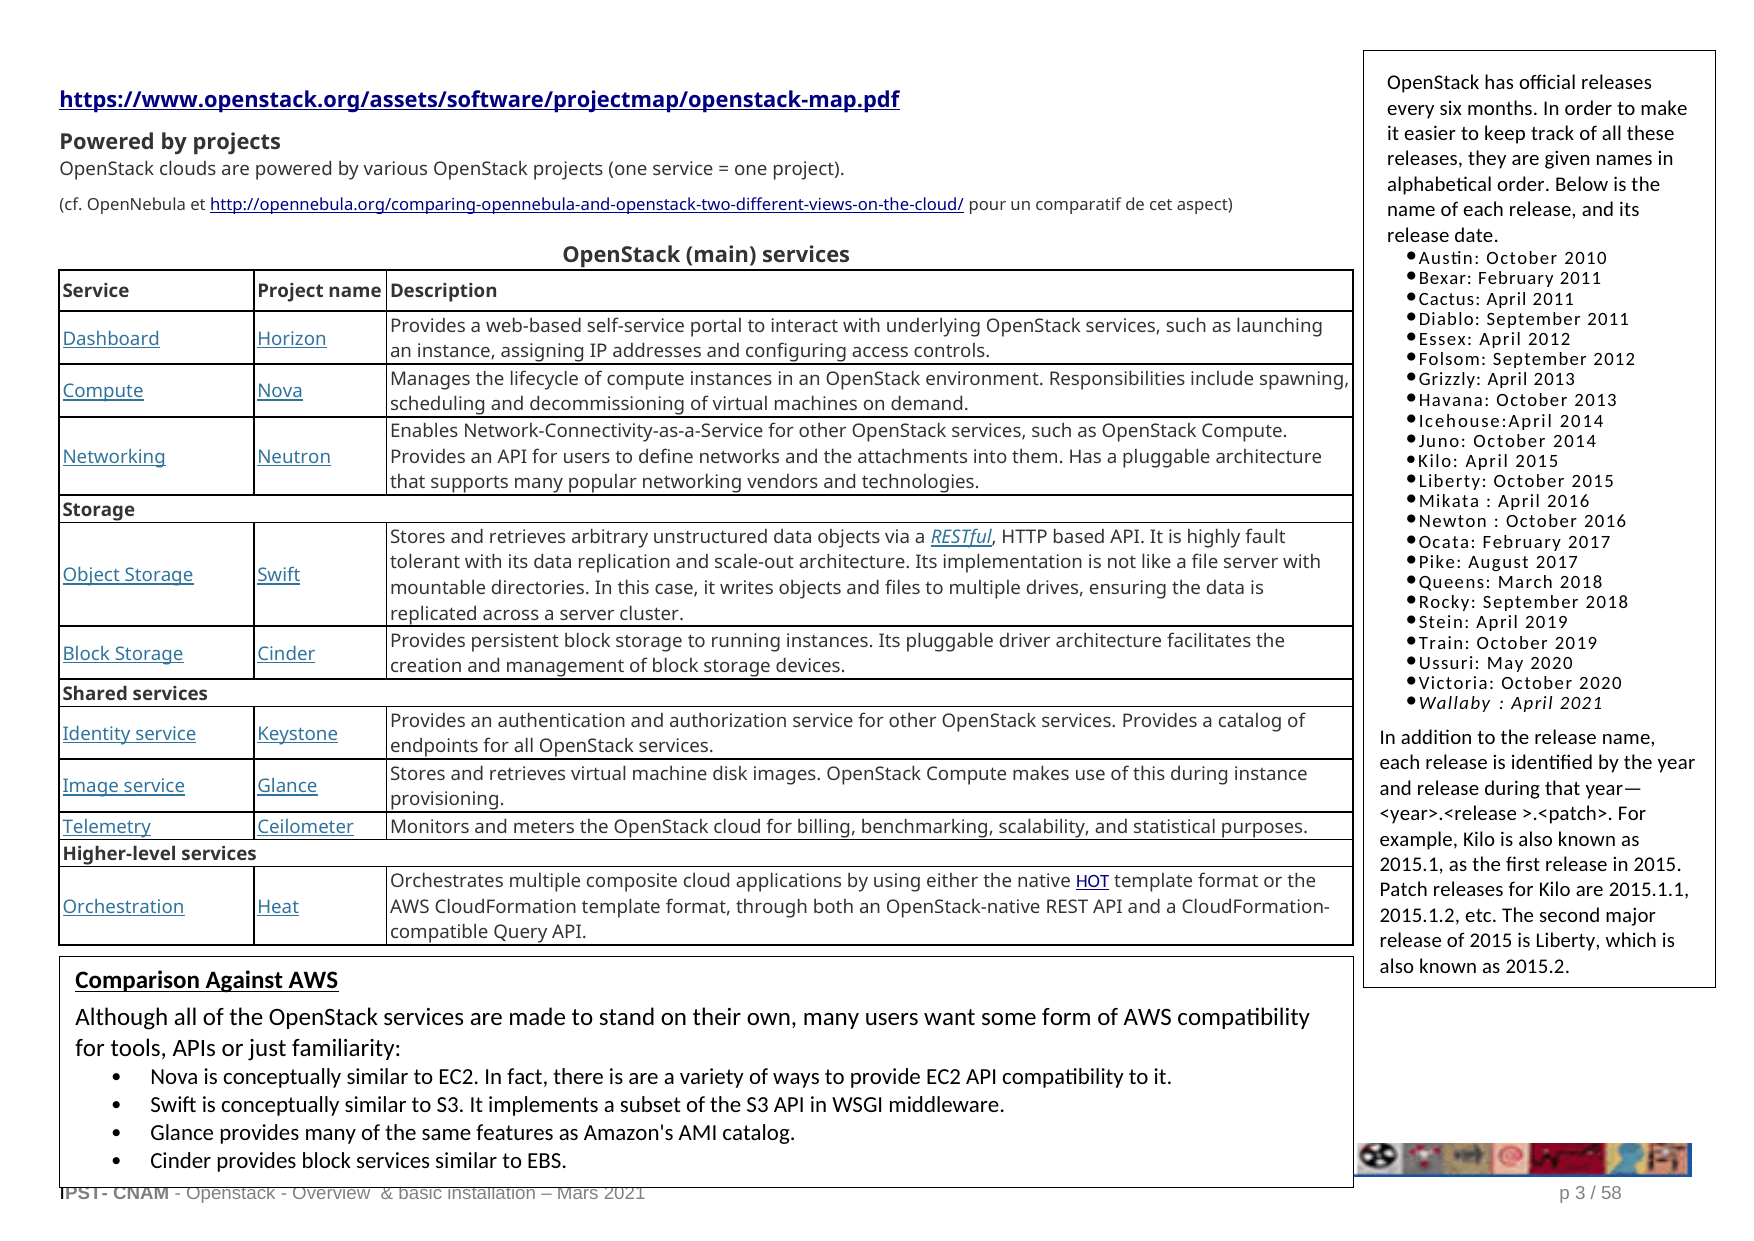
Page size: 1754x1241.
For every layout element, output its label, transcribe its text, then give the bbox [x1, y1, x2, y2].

text OpenStack clouds are powered by various OpenStack projects (one service = one project). [59, 156, 1363, 181]
list Wallaby : April 2021 [1364, 694, 1700, 714]
list Cinder provides block services similar to EBS. [113, 1146, 1338, 1174]
list Liberty: October 2015 [1364, 471, 1700, 492]
list Glance provides many of the same features as Amazon's AMI catalog. [113, 1118, 1338, 1146]
table_cell Orchestration [60, 867, 253, 944]
list Folsom: September 2012 [1364, 349, 1700, 369]
table_cell Manages the lifecycle of compute instances in an OpenStack environment. Responsibilities include spawning, scheduling and decommissioning of virtual machines on demand. [387, 365, 1352, 416]
list Grizzly: April 2013 [1364, 369, 1700, 390]
table_cell Cinder [255, 627, 386, 678]
list Ocata: February 2017 [1364, 532, 1700, 552]
table_cell Keystone [255, 707, 386, 758]
list Cactus: April 2011 [1364, 289, 1700, 309]
text Powered by projects [59, 126, 1363, 156]
table_cell Block Storage [60, 627, 253, 678]
table_cell Nova [255, 365, 386, 416]
table_cell Orchestrates multiple composite cloud applications by using either the native HOT template format or the AWS CloudFormation template format, through both an OpenStack-native REST API and a CloudFormation-compatible Query API. [387, 867, 1352, 944]
table_cell Provides an authentication and authorization service for other OpenStack services. Provides a catalog of endpoints for all OpenStack services. [387, 707, 1352, 758]
table_cell Stores and retrieves virtual machine disk images. OpenStack Compute makes use of this during instance provisioning. [387, 760, 1352, 811]
list Bexar: February 2011 [1364, 268, 1700, 289]
text In addition to the release name, each release is identified by the year and release during that year—<year>.<release >.<patch>. For example, Kilo is also known as 2015.1, as the first release in 2015. Patch releases for Kilo are 2015.1.1, 2015.1.2, etc. The second major release of 2015 is Liberty, which is also known as 2015.2. [1379, 724, 1700, 978]
table_cell Glance [255, 760, 386, 811]
table_cell Telemetry [60, 813, 253, 838]
table_cell Identity service [60, 707, 253, 758]
list Victoria: October 2020 [1364, 673, 1700, 694]
table_cell Monitors and meters the OpenStack cloud for billing, benchmarking, scalability, and statistical purposes. [387, 813, 1352, 838]
table_cell Shared services [60, 680, 1352, 706]
table_cell Swift [255, 523, 386, 625]
list Essex: April 2012 [1364, 329, 1700, 349]
text (cf. OpenNebula et http://opennebula.org/comparing-opennebula-and-openstack-two-different-views-on-the-cloud/ pour un comparatif de cet aspect) [59, 193, 1363, 215]
table_cell Networking [60, 418, 253, 494]
table_cell Higher-level services [60, 840, 1352, 866]
list Ussuri: May 2020 [1364, 653, 1700, 673]
table_cell Project name [255, 271, 386, 310]
text Comparison Against AWS [75, 965, 1338, 995]
list Diablo: September 2011 [1364, 309, 1700, 329]
list Rocky: September 2018 [1364, 593, 1700, 613]
list Mikata : April 2016 [1364, 492, 1700, 512]
table_cell Service [60, 271, 253, 310]
list Newton : October 2016 [1364, 512, 1700, 532]
table_cell Horizon [255, 312, 386, 363]
table_cell Storage [60, 496, 1352, 522]
list Kilo: April 2015 [1364, 451, 1700, 471]
table_cell Compute [60, 365, 253, 416]
table_cell Provides a web-based self-service portal to interact with underlying OpenStack services, such as launching an instance, assigning IP addresses and configuring access controls. [387, 312, 1352, 363]
table_cell Neutron [255, 418, 386, 494]
table_cell Ceilometer [255, 813, 386, 838]
table_cell Dashboard [60, 312, 253, 363]
table_cell Heat [255, 867, 386, 944]
table_cell Object Storage [60, 523, 253, 625]
table_cell Description [387, 271, 1352, 310]
table_cell Enables Network-Connectivity-as-a-Service for other OpenStack services, such as OpenStack Compute. Provides an API for users to define networks and the attachments into them. Has a pluggable architecture that supports many popular networking vendors and technologies. [387, 418, 1352, 494]
text https://www.openstack.org/assets/software/projectmap/openstack-map.pdf [59, 84, 1363, 113]
list Icehouse:April 2014 [1364, 411, 1700, 431]
list Havana: October 2013 [1364, 390, 1700, 411]
list Stein: April 2019 [1364, 613, 1700, 633]
list Nova is conceptually similar to EC2. In fact, there is are a variety of ways to provide EC2 API compatibility to it. [113, 1062, 1338, 1090]
table_cell Provides persistent block storage to running instances. Its pluggable driver architecture facilitates the creation and management of block storage devices. [387, 627, 1352, 678]
list Austin: October 2010 [1364, 247, 1700, 268]
text Although all of the OpenStack services are made to stand on their own, many users want some form of AWS compatibility for tools, APIs or just familiarity: [75, 1001, 1338, 1062]
table_header OpenStack (main) services [59, 239, 1353, 269]
text OpenStack has official releases every six months. In order to make it easier to keep track of all these releases, they are given names in alphabetical order. Below is the name of each release, and its release date. [1387, 69, 1700, 247]
table_cell Image service [60, 760, 253, 811]
list Pike: August 2017 [1364, 552, 1700, 572]
list Swift is conceptually similar to S3. It implements a subset of the S3 API in WSGI middleware. [113, 1090, 1338, 1118]
list Juno: October 2014 [1364, 431, 1700, 451]
list Queens: March 2018 [1364, 572, 1700, 593]
table_cell Stores and retrieves arbitrary unstructured data objects via a RESTful, HTTP based API. It is highly fault tolerant with its data replication and scale-out architecture. Its implementation is not like a file server with mountable directories. In this case, it writes objects and files to multiple drives, ensuring the data is replicated across a server cluster. [387, 523, 1352, 625]
list Train: October 2019 [1364, 633, 1700, 653]
